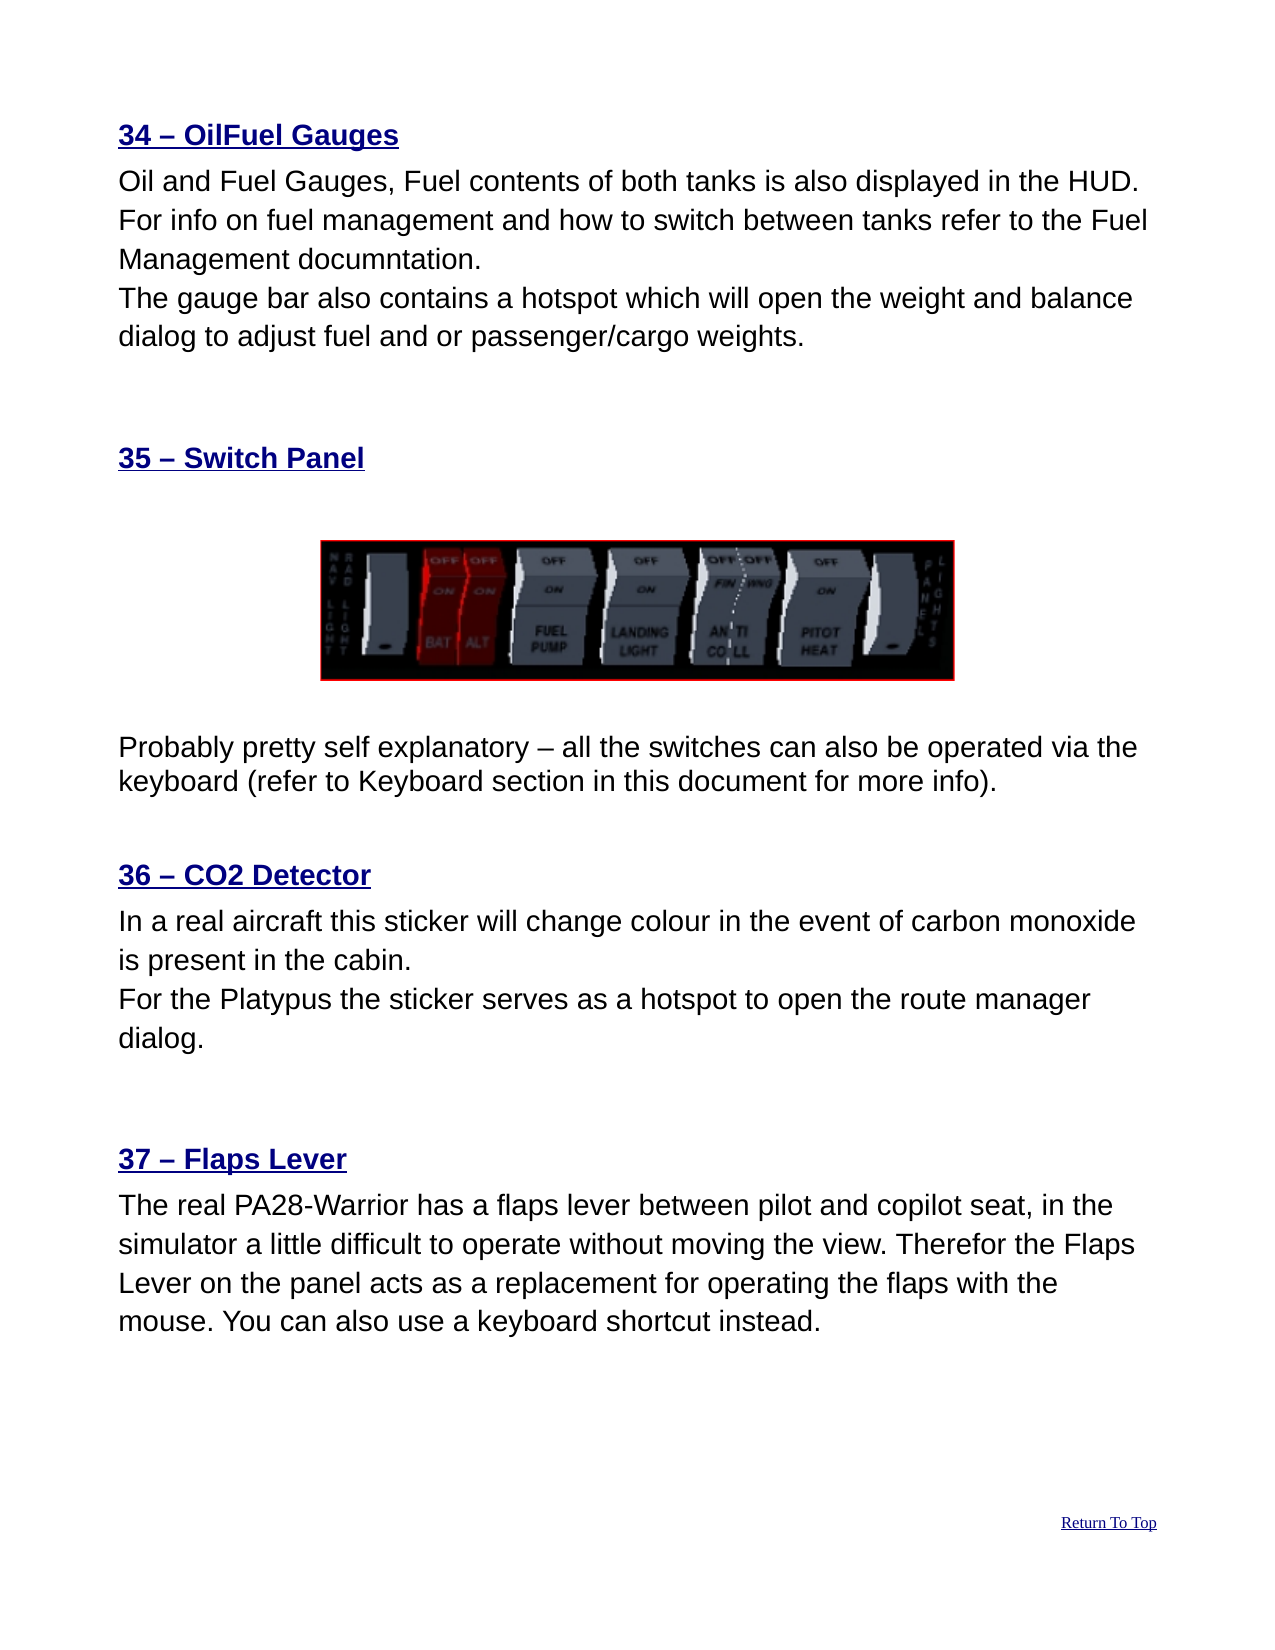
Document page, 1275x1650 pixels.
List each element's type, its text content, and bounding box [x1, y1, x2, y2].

subtitle 36 – CO2 Detector [118, 858, 1157, 892]
text The real PA28-Warrior has a flaps lever between pilot and copilot seat, in the simulator a little difficult to operate without moving the view. Therefor the Flaps Lever on the panel acts as a replacement for operating the flaps with the mouse. You can also use a keyboard shortcut instead. [118, 1188, 1157, 1338]
text Oil and Fuel Gauges, Fuel contents of both tanks is also displayed in the HUD. For info on fuel management and how to switch between tanks refer to the Fuel Management documntation. The gauge bar also contains a hotspot which will open the weight and balance dialog to adjust fuel and or passenger/cargo weights. [118, 164, 1157, 353]
subtitle 35 – Switch Panel [118, 441, 1157, 474]
subtitle 37 – Flaps Lever [118, 1142, 1157, 1176]
picture [320, 540, 955, 681]
text In a real aircraft this sticker will change colour in the event of carbon monoxide is present in the cabin. For the Platypus the sticker serves as a hotspot to open the route manager dialog. [118, 904, 1157, 1054]
subtitle 34 – OilFuel Gauges [118, 118, 1157, 152]
subtitle Probably pretty self explanatory – all the switches can also be operated via the keyboard (refer to Keyboard section in this document for more info). [118, 730, 1157, 831]
